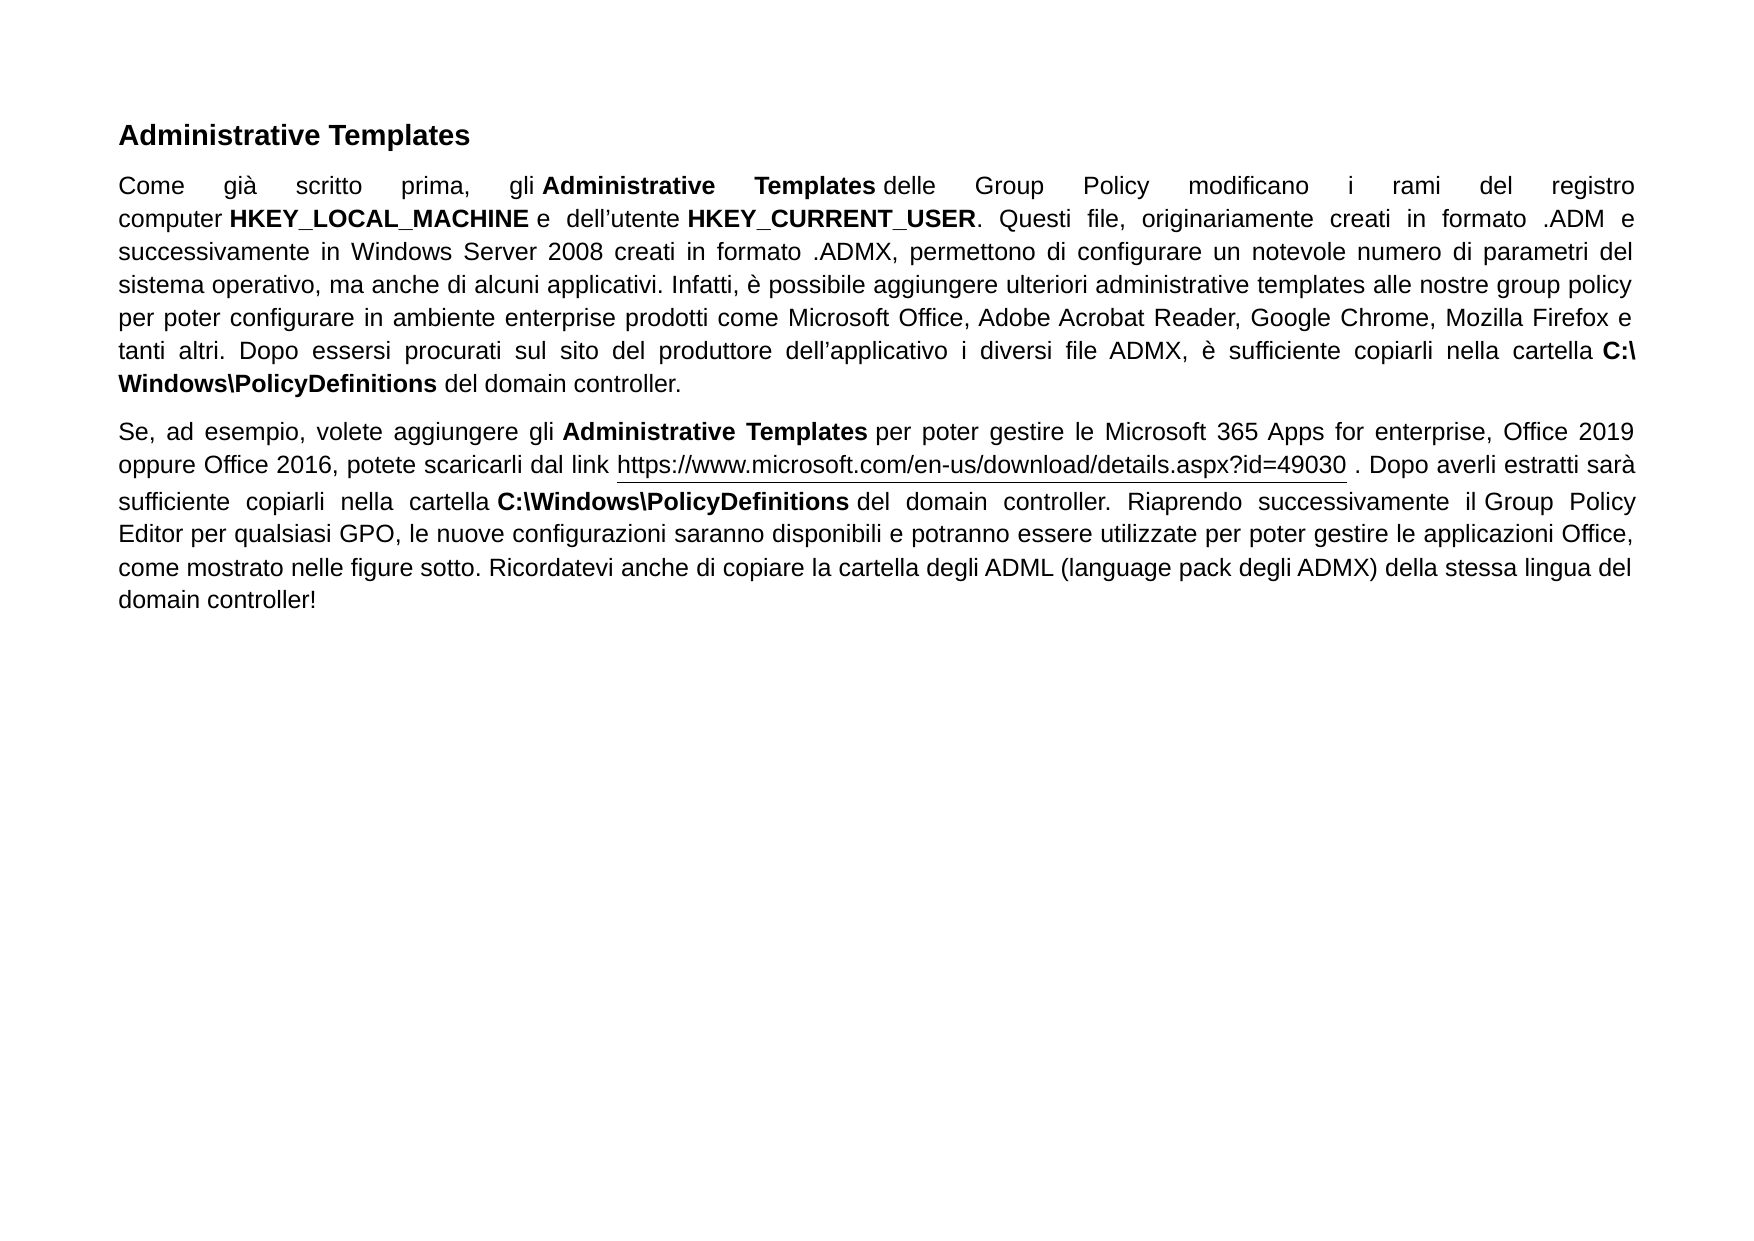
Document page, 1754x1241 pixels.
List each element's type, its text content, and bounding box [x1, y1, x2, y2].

text Come già scritto prima, gli Administrative Templates delle Group Policy modificano i rami del registro computer HKEY_LOCAL_MACHINE e dell’utente HKEY_CURRENT_USER. Questi file, originariamente creati in formato .ADM e successivamente in Windows Server 2008 creati in formato .ADMX, permettono di configurare un notevole numero di parametri del sistema operativo, ma anche di alcuni applicativi. Infatti, è possibile aggiungere ulteriori administrative templates alle nostre group policy per poter configurare in ambiente enterprise prodotti come Microsoft Office, Adobe Acrobat Reader, Google Chrome, Mozilla Firefox e tanti altri. Dopo essersi procurati sul sito del produttore dell’applicativo i diversi file ADMX, è sufficiente copiarli nella cartella C:\Windows\PolicyDefinitions del domain controller. [118, 171, 1636, 398]
text Administrative Templates [118, 118, 1636, 152]
text Se, ad esempio, volete aggiungere gli Administrative Templates per poter gestire le Microsoft 365 Apps for enterprise, Office 2019 oppure Office 2016, potete scaricarli dal link https://www.microsoft.com/en-us/download/details.aspx?id=49030 . Dopo averli estratti sarà sufficiente copiarli nella cartella C:\Windows\PolicyDefinitions del domain controller. Riaprendo successivamente il Group Policy Editor per qualsiasi GPO, le nuove configurazioni saranno disponibili e potranno essere utilizzate per poter gestire le applicazioni Office, come mostrato nelle figure sotto. Ricordatevi anche di copiare la cartella degli ADML (language pack degli ADMX) della stessa lingua del domain controller! [118, 417, 1636, 614]
